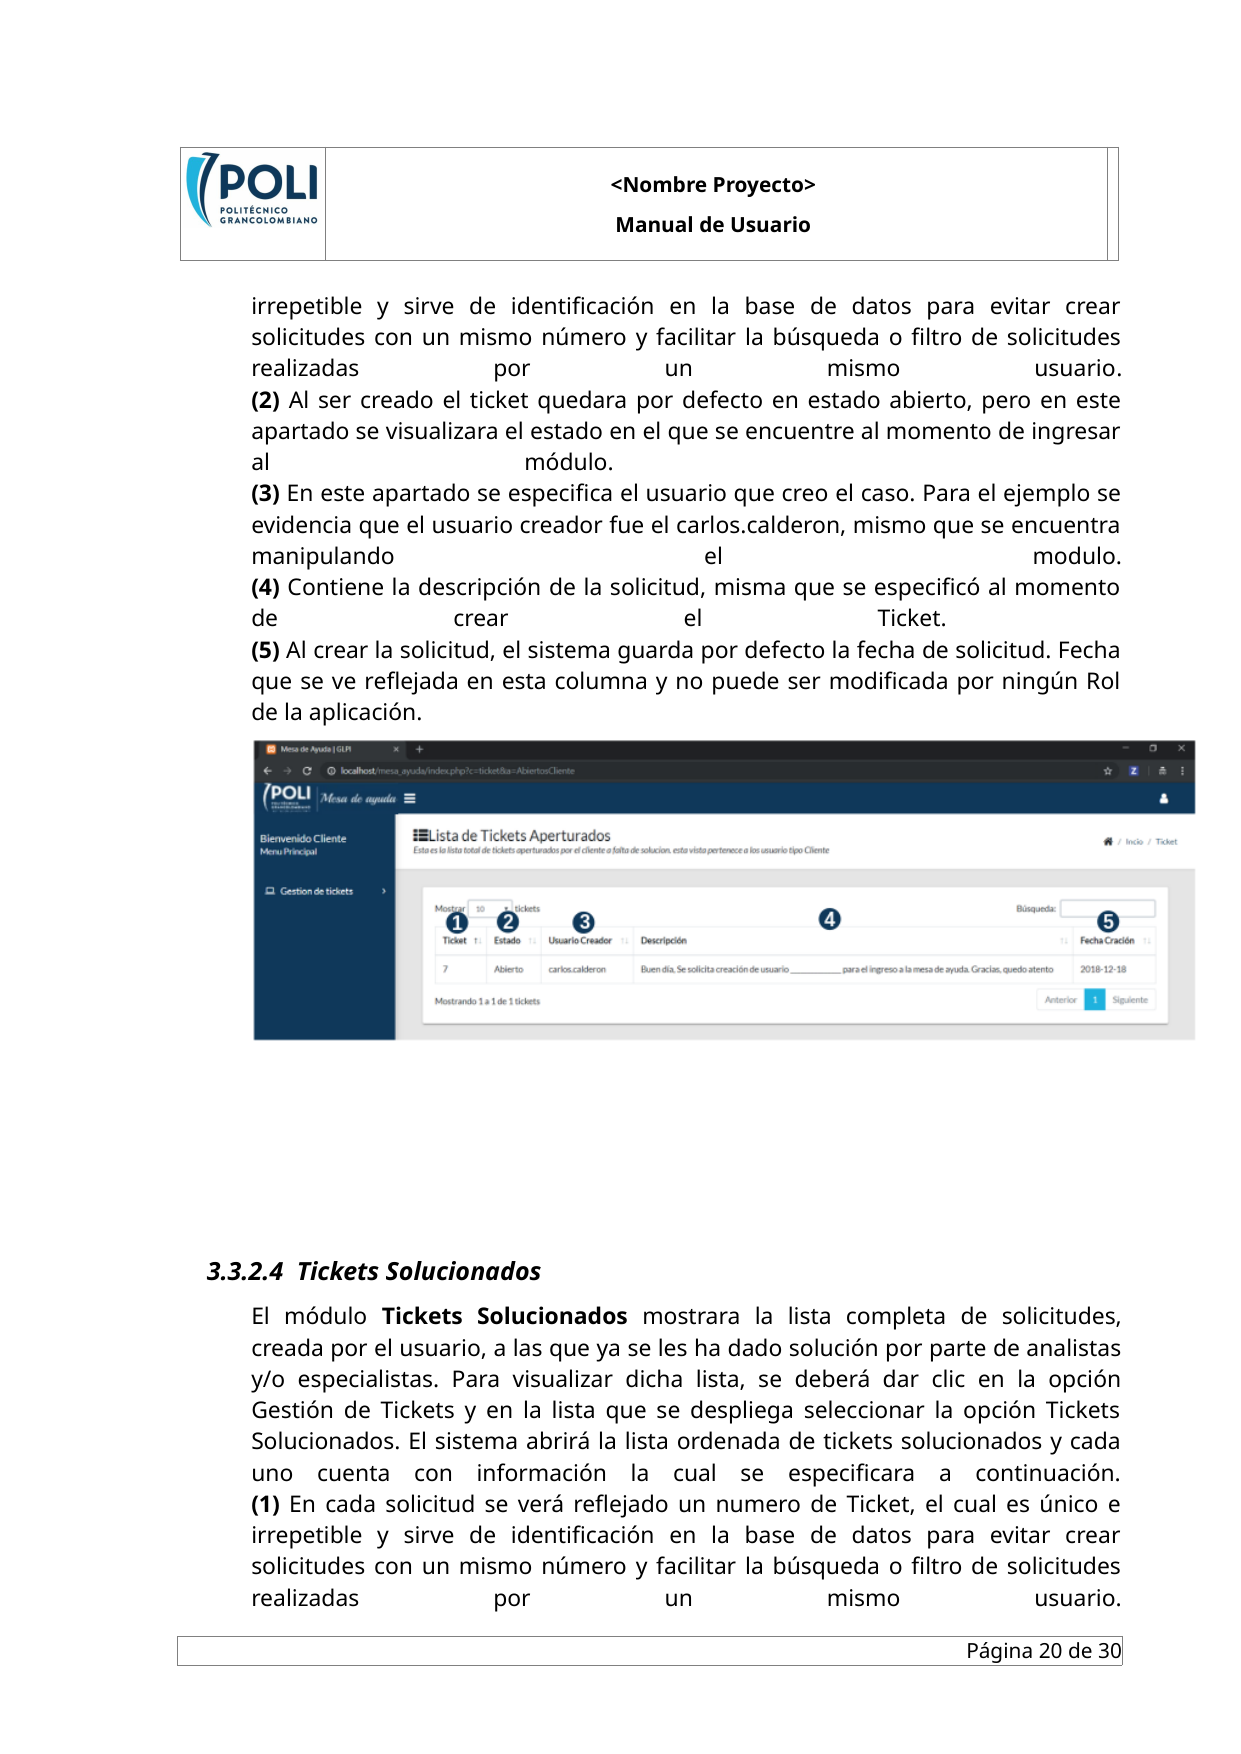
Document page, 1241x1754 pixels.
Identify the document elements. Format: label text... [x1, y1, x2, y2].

subtitle Tickets Solucionados [207, 1254, 1122, 1288]
text El módulo Tickets Solucionados mostrara la lista completa de solicitudes, creada por el usuario, a las que ya se les ha dado solución por parte de analistas y/o especialistas. Para visualizar dicha lista, se deberá dar clic en la opción Gestión de Tickets y en la lista que se despliega seleccionar la opción Tickets Solucionados. El sistema abrirá la lista ordenada de tickets solucionados y cada uno cuenta con información la cual se especificara a continuación. (1) En cada solicitud se verá reflejado un numero de Ticket, el cual es único e irrepetible y sirve de identificación en la base de datos para evitar crear solicitudes con un mismo número y facilitar la búsqueda o filtro de solicitudes realizadas por un mismo usuario. [251, 1300, 1122, 1613]
text irrepetible y sirve de identificación en la base de datos para evitar crear solicitudes con un mismo número y facilitar la búsqueda o filtro de solicitudes realizadas por un mismo usuario. (2) Al ser creado el ticket quedara por defecto en estado abierto, pero en este apartado se visualizara el estado en el que se encuentre al momento de ingresar al módulo. (3) En este apartado se especifica el usuario que creo el caso. Para el ejemplo se evidencia que el usuario creador fue el carlos.calderon, mismo que se encuentra manipulando el modulo. (4) Contiene la descripción de la solicitud, misma que se especificó al momento de crear el Ticket. (5) Al crear la solicitud, el sistema guarda por defecto la fecha de solicitud. Fecha que se ve reflejada en esta columna y no puede ser modificada por ningún Rol de la aplicación. [251, 290, 1122, 727]
